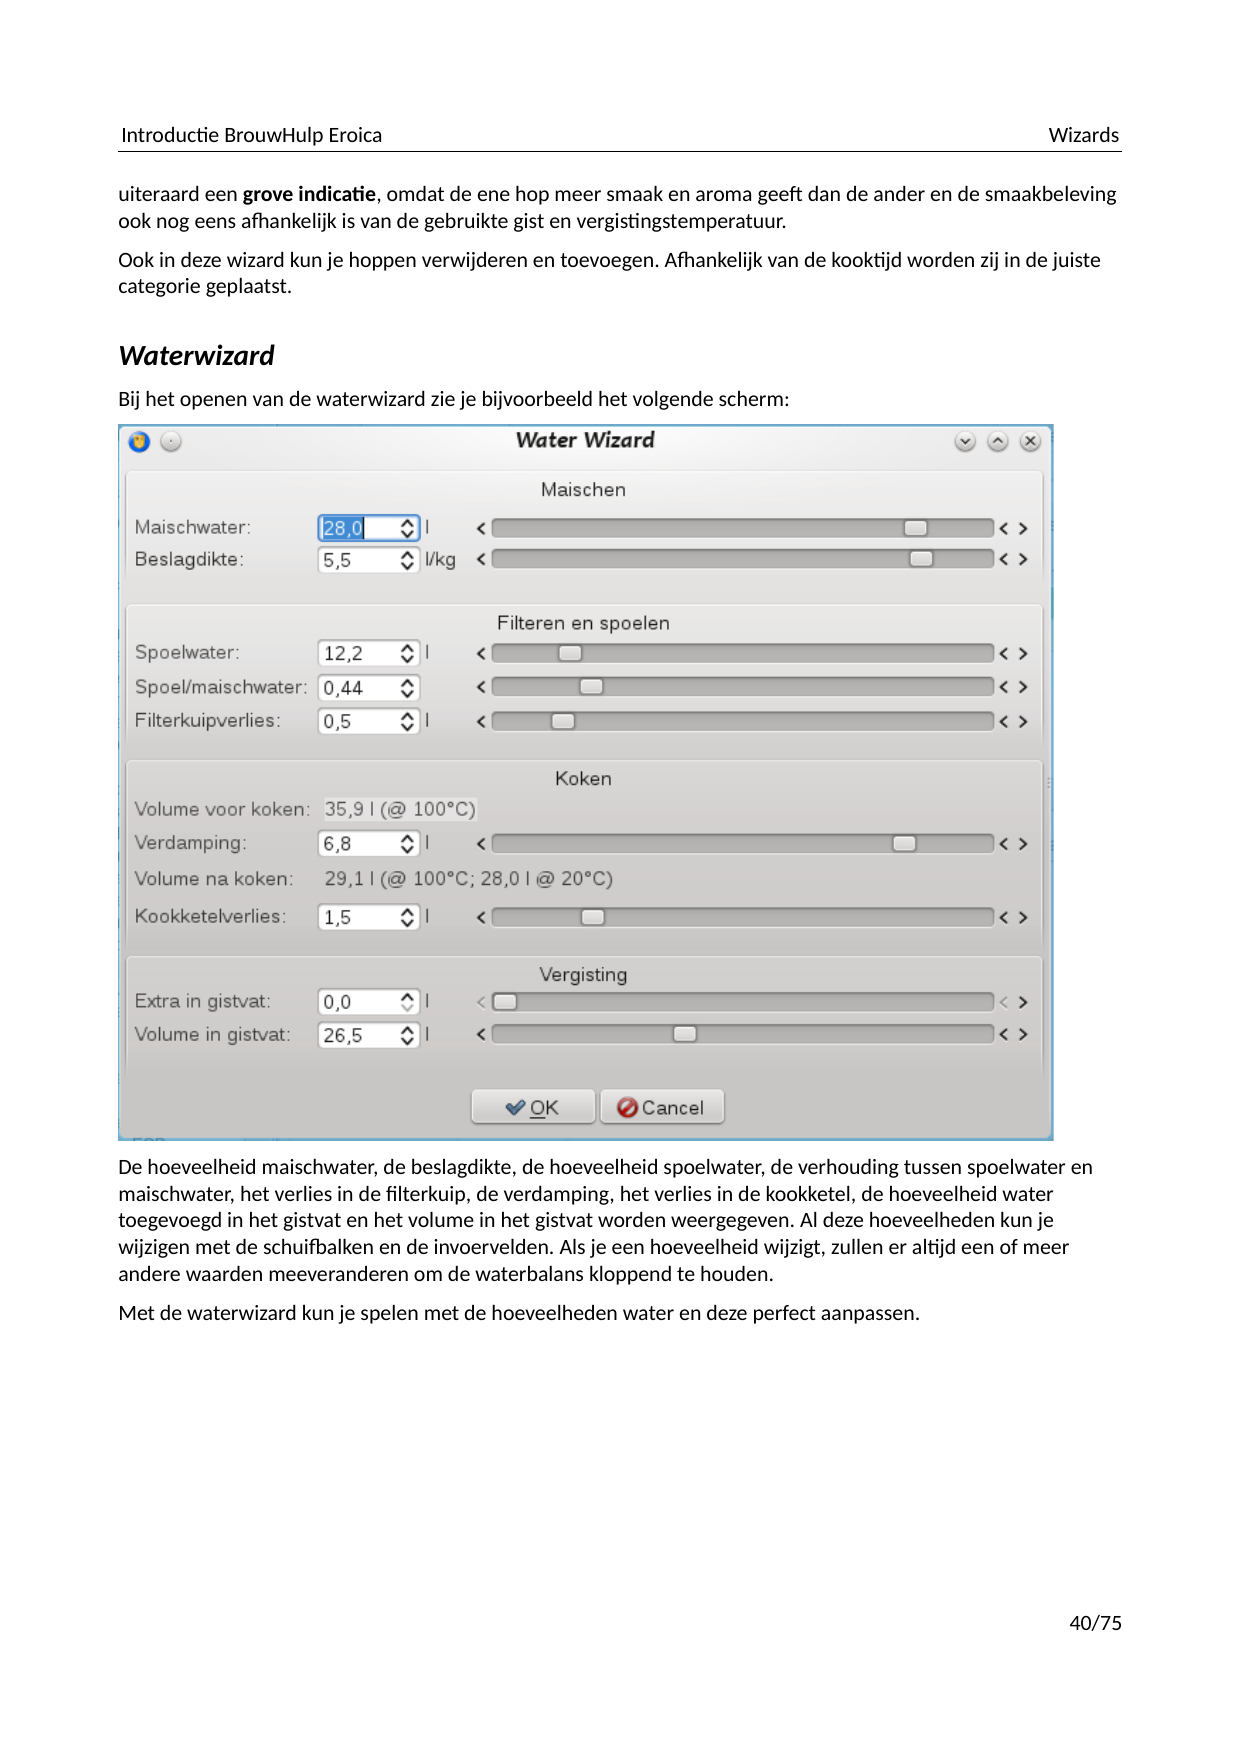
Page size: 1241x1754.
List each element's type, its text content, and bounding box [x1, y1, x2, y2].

text Met de waterwizard kun je spelen met de hoeveelheden water en deze perfect aanpassen. [118, 1299, 1122, 1326]
text Bij het openen van de waterwizard zie je bijvoorbeeld het volgende scherm: [118, 385, 1122, 412]
subtitle Waterwizard [118, 337, 1122, 372]
picture [118, 424, 1054, 1141]
text De hoeveelheid maischwater, de beslagdikte, de hoeveelheid spoelwater, de verhouding tussen spoelwater en maischwater, het verlies in de filterkuip, de verdamping, het verlies in de kookketel, de hoeveelheid water toegevoegd in het gistvat en het volume in het gistvat worden weergegeven. Al deze hoeveelheden kun je wijzigen met de schuifbalken en de invoervelden. Als je een hoeveelheid wijzigt, zullen er altijd een of meer andere waarden meeveranderen om de waterbalans kloppend te houden. [118, 1153, 1122, 1287]
text Ook in deze wizard kun je hoppen verwijderen en toevoegen. Afhankelijk van de kooktijd worden zij in de juiste categorie geplaatst. [118, 246, 1122, 299]
text uiteraard een grove indicatie, omdat de ene hop meer smaak en aroma geeft dan de ander en de smaakbeleving ook nog eens afhankelijk is van de gebruikte gist en vergistingstemperatuur. [118, 180, 1122, 233]
